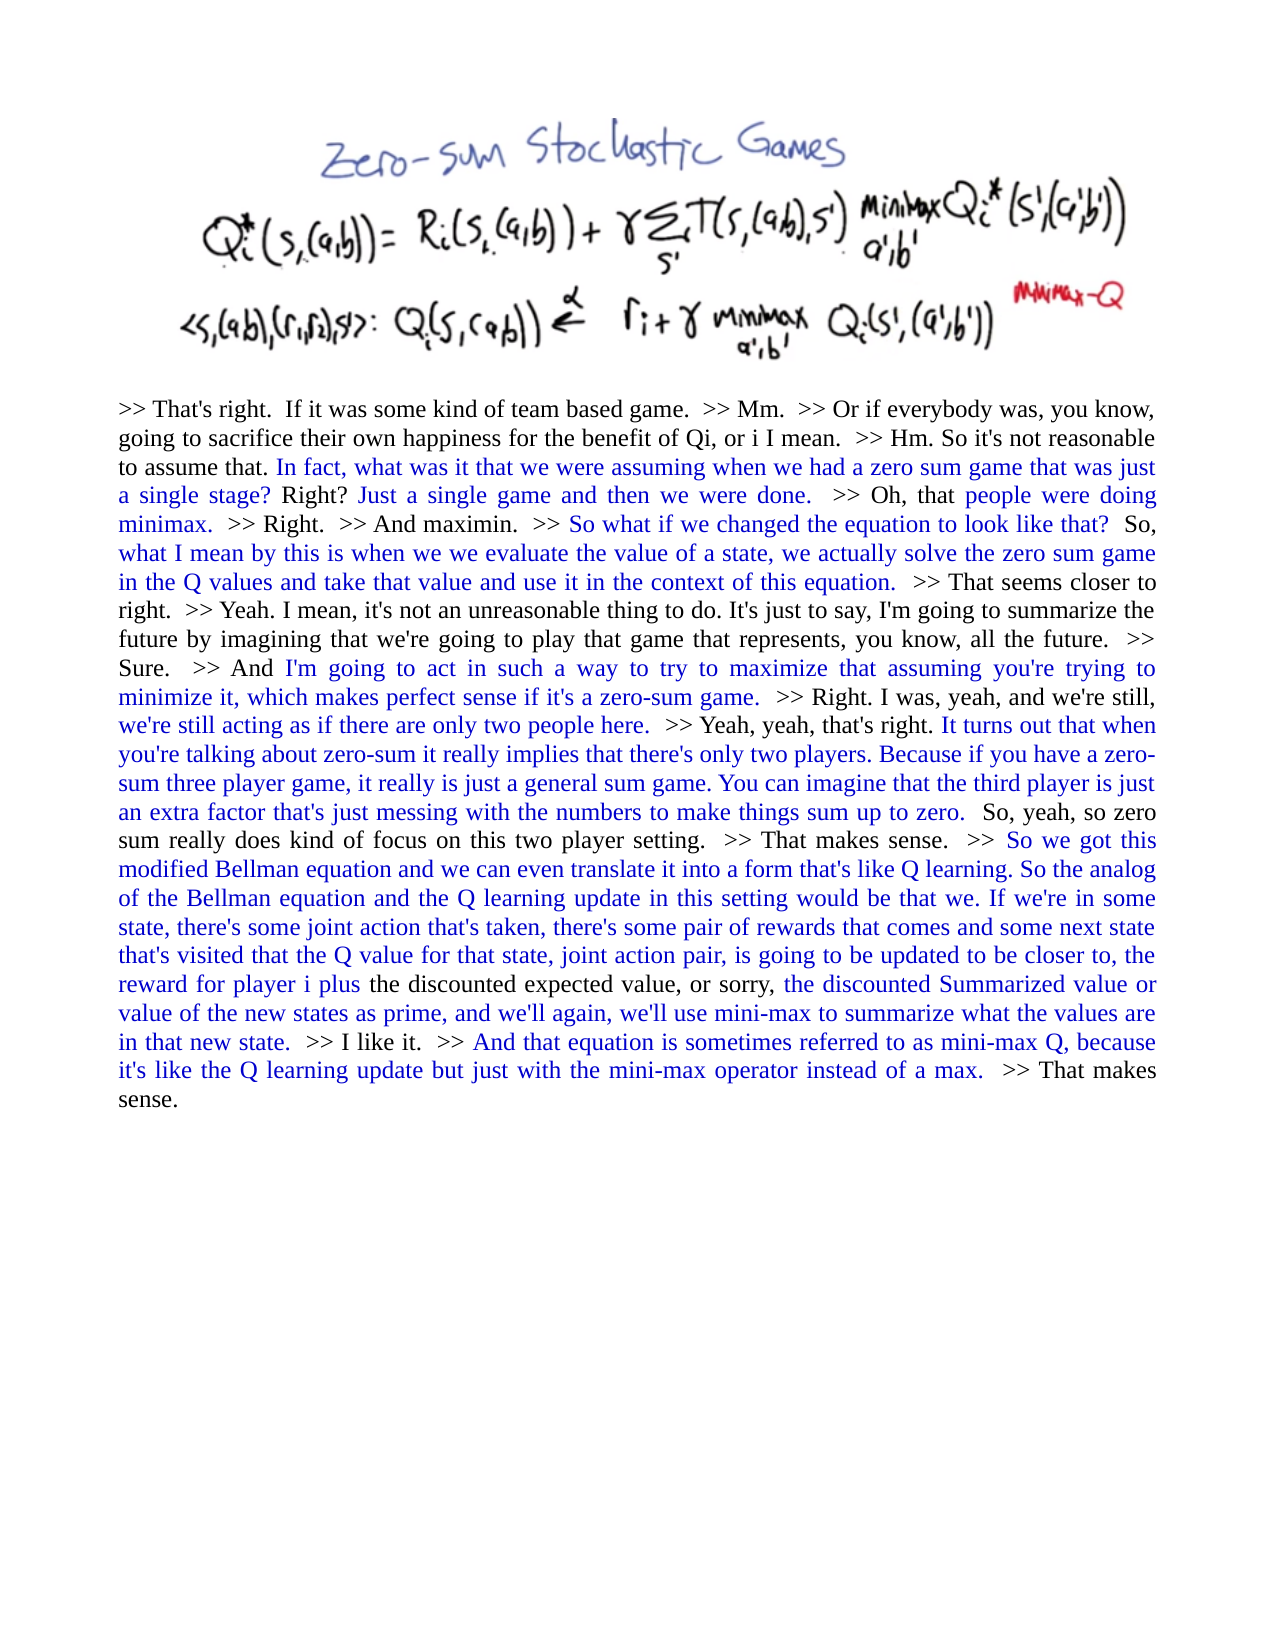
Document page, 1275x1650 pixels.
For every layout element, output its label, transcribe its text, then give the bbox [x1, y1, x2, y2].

text >> That's right. If it was some kind of team based game. >> Mm. >> Or if everybody was, you know, going to sacrifice their own happiness for the benefit of Qi, or i I mean. >> Hm. So it's not reasonable to assume that. In fact, what was it that we were assuming when we had a zero sum game that was just a single stage? Right? Just a single game and then we were done. >> Oh, that people were doing minimax. >> Right. >> And maximin. >> So what if we changed the equation to look like that? So, what I mean by this is when we we evaluate the value of a state, we actually solve the zero sum game in the Q values and take that value and use it in the context of this equation. >> That seems closer to right. >> Yeah. I mean, it's not an unreasonable thing to do. It's just to say, I'm going to summarize the future by imagining that we're going to play that game that represents, you know, all the future. >> Sure. >> And I'm going to act in such a way to try to maximize that assuming you're trying to minimize it, which makes perfect sense if it's a zero-sum game. >> Right. I was, yeah, and we're still, we're still acting as if there are only two people here. >> Yeah, yeah, that's right. It turns out that when you're talking about zero-sum it really implies that there's only two players. Because if you have a zero-sum three player game, it really is just a general sum game. You can imagine that the third player is just an extra factor that's just messing with the numbers to make things sum up to zero. So, yeah, so zero sum really does kind of focus on this two player setting. >> That makes sense. >> So we got this modified Bellman equation and we can even translate it into a form that's like Q learning. So the analog of the Bellman equation and the Q learning update in this setting would be that we. If we're in some state, there's some joint action that's taken, there's some pair of rewards that comes and some next state that's visited that the Q value for that state, joint action pair, is going to be updated to be closer to, the reward for player i plus the discounted expected value, or sorry, the discounted Summarized value or value of the new states as prime, and we'll again, we'll use mini-max to summarize what the values are in that new state. >> I like it. >> And that equation is sometimes referred to as mini-max Q, because it's like the Q learning update but just with the mini-max operator instead of a max. >> That makes sense. [118, 394, 1157, 1113]
picture [118, 118, 1157, 366]
